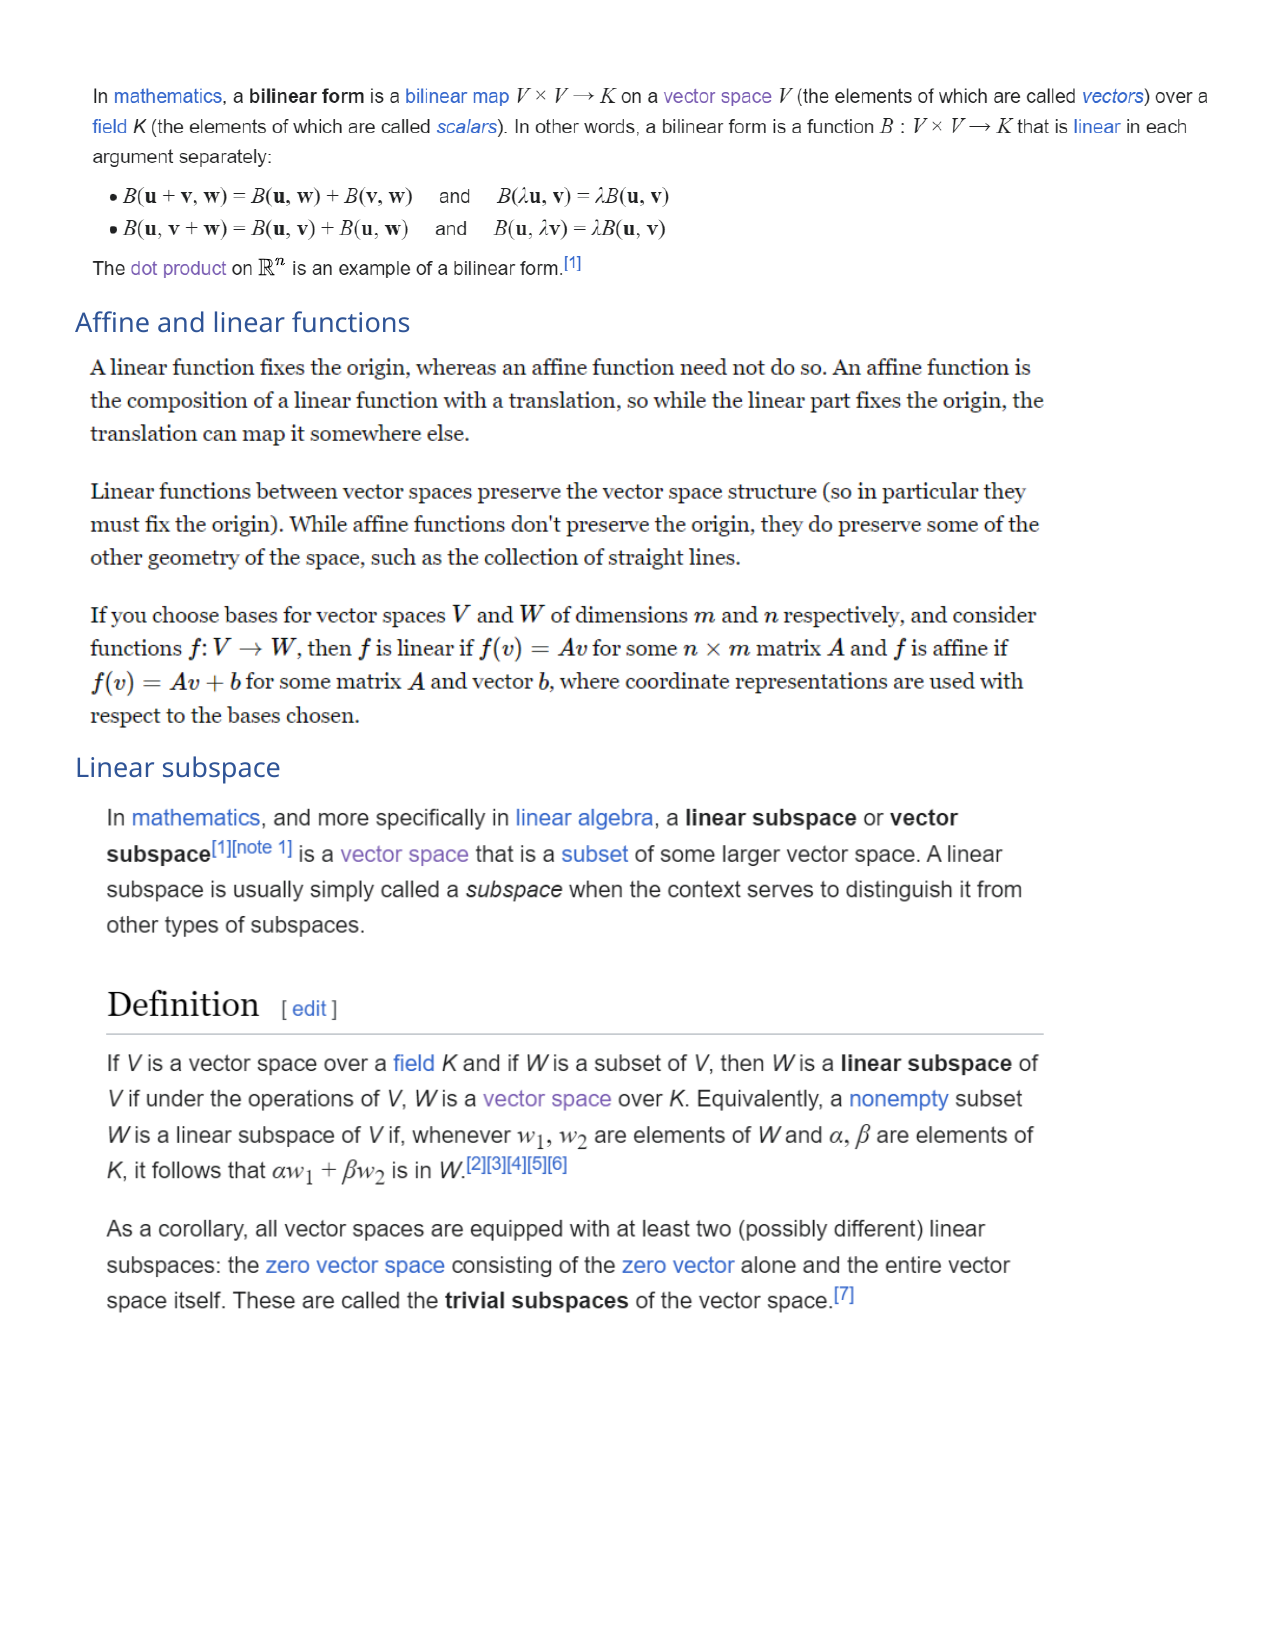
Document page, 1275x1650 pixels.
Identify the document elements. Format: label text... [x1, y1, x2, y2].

picture [75, 788, 1050, 1326]
subtitle Linear subspace [75, 749, 1200, 786]
subtitle Affine and linear functions [75, 304, 1200, 341]
picture [75, 343, 1050, 730]
picture [75, 75, 1228, 285]
